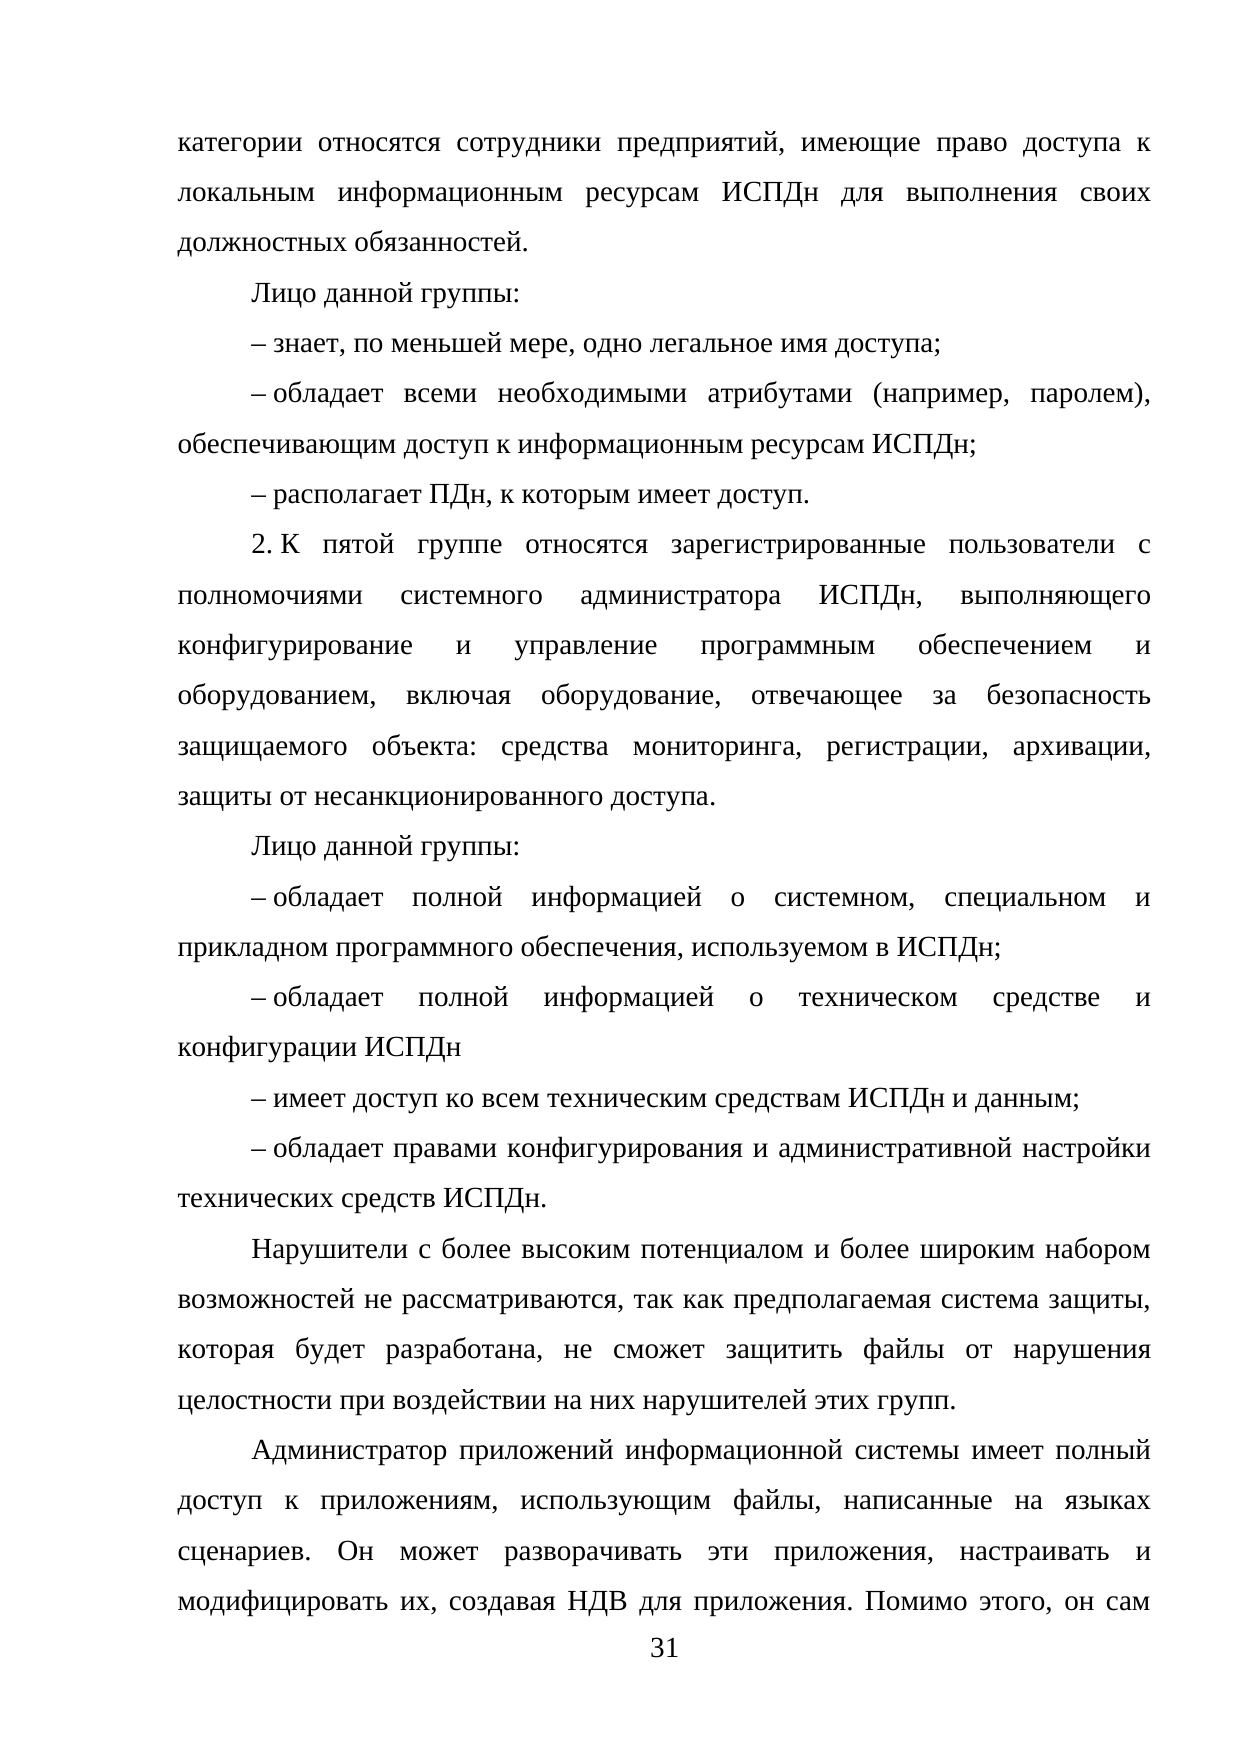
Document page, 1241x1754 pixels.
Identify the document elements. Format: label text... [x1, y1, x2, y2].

list обладает полной информацией о системном, специальном и прикладном программного обеспечения, используемом в ИСПДн; [177, 879, 1152, 962]
list имеет доступ ко всем техническим средствам ИСПДн и данным; [177, 1080, 1152, 1113]
list располагает ПДн, к которым имеет доступ. [177, 476, 1152, 510]
list К пятой группе относятся зарегистрированные пользователи с полномочиями системного администратора ИСПДн, выполняющего конфигурирование и управление программным обеспечением и оборудованием, включая оборудование, отвечающее за безопасность защищаемого объекта: средства мониторинга, регистрации, архивации, защиты от несанкционированного доступа. [177, 526, 1152, 812]
text Лицо данной группы: [177, 828, 1152, 862]
list обладает всеми необходимыми атрибутами (например, паролем), обеспечивающим доступ к информационным ресурсам ИСПДн; [177, 376, 1152, 459]
text Нарушители с более высоким потенциалом и более широким набором возможностей не рассматриваются, так как предполагаемая система защиты, которая будет разработана, не сможет защитить файлы от нарушения целостности при воздействии на них нарушителей этих групп. [177, 1231, 1152, 1415]
text Администратор приложений информационной системы имеет полный доступ к приложениям, использующим файлы, написанные на языках сценариев. Он может разворачивать эти приложения, настраивать и модифицировать их, создавая НДВ для приложения. Помимо этого, он сам [177, 1432, 1152, 1617]
list категории относятся сотрудники предприятий, имеющие право доступа к локальным информационным ресурсам ИСПДн для выполнения своих должностных обязанностей. [177, 124, 1152, 258]
list знает, по меньшей мере, одно легальное имя доступа; [177, 325, 1152, 359]
list обладает правами конфигурирования и административной настройки технических средств ИСПДн. [177, 1130, 1152, 1214]
list обладает полной информацией о техническом средстве и конфигурации ИСПДн [177, 979, 1152, 1063]
text Лицо данной группы: [177, 275, 1152, 308]
